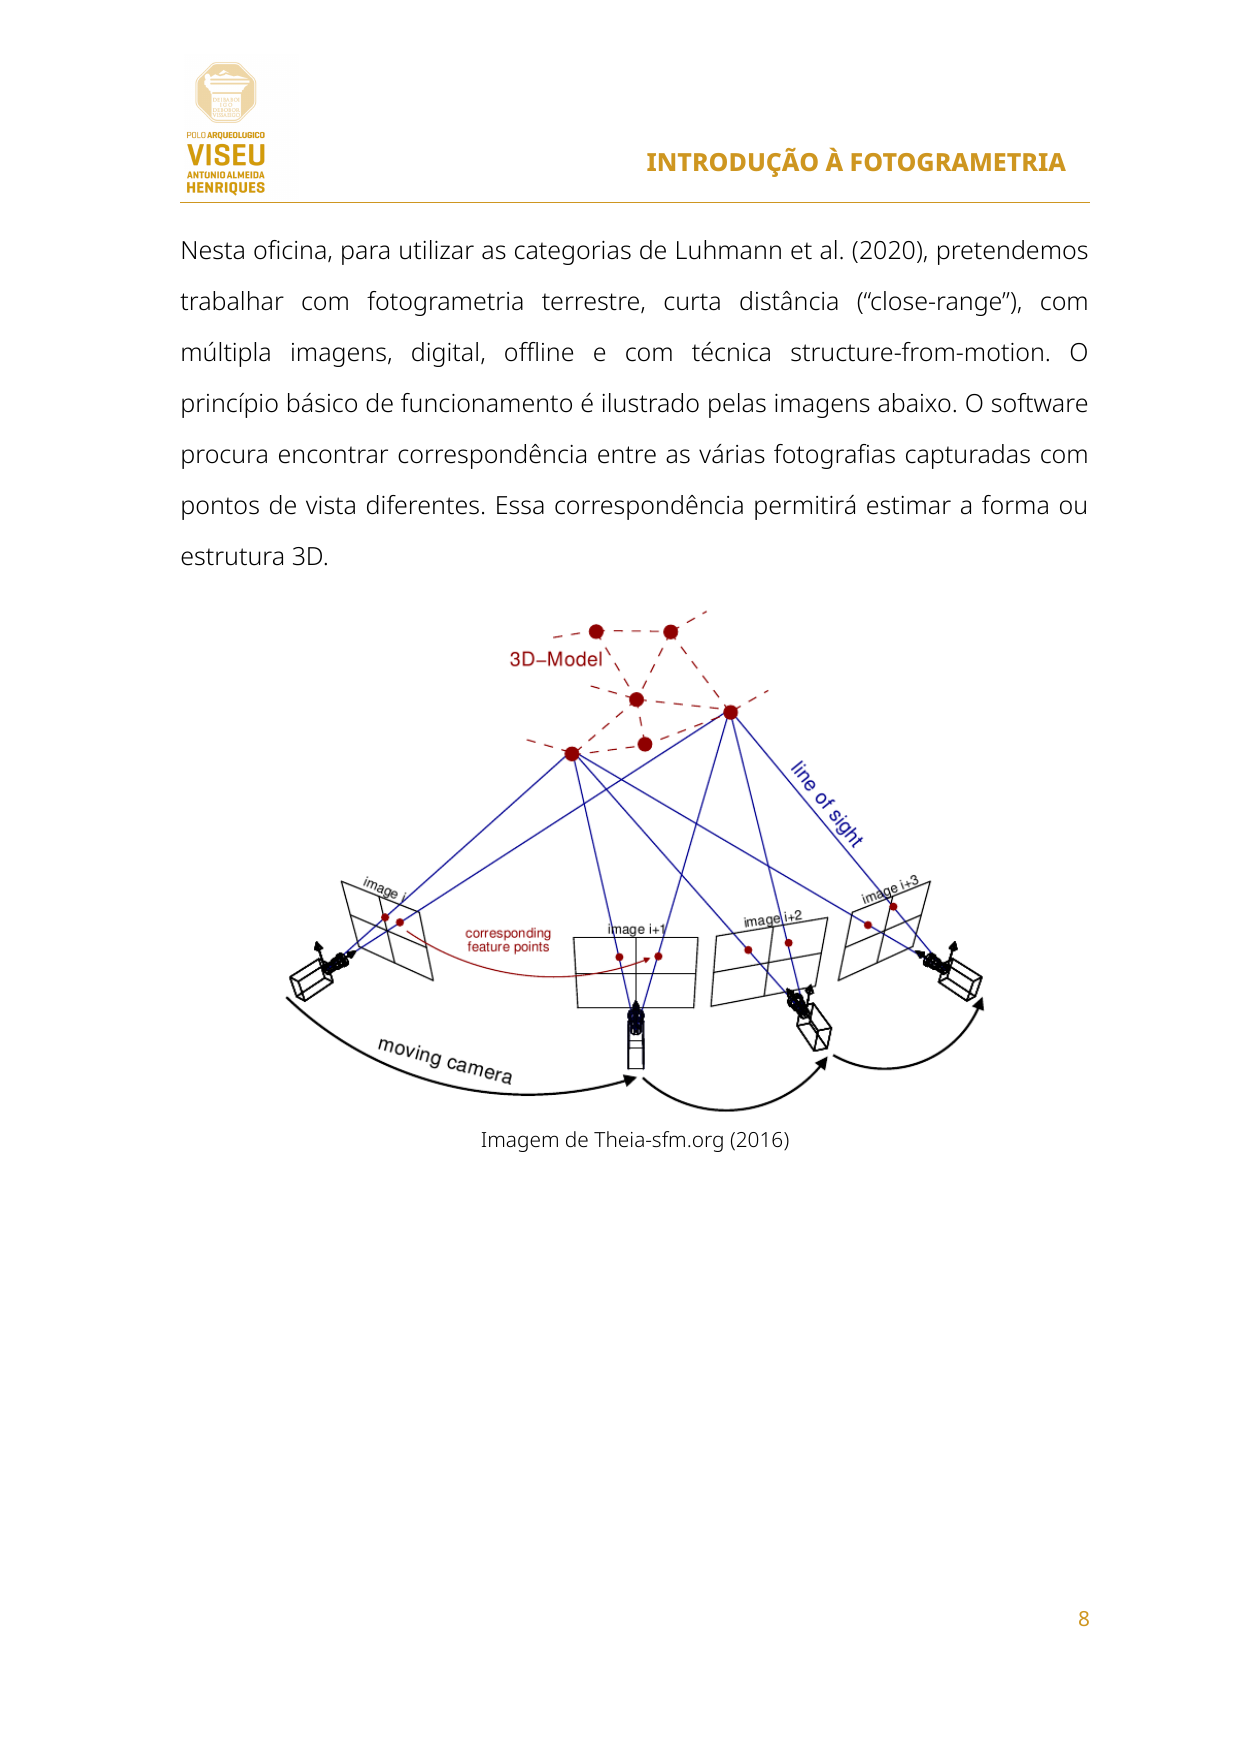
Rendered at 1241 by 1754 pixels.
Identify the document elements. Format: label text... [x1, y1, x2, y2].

picture [277, 593, 993, 1126]
picture [184, 54, 300, 202]
text Imagem de Theia-sfm.org (2016) [180, 617, 1090, 1154]
text Nesta oficina, para utilizar as categorias de Luhmann et al. (2020), pretendemos trabalhar com fotogrametria terrestre, curta distância (“close-range”), com múltipla imagens, digital, offline e com técnica structure-from-motion. O princípio básico de funcionamento é ilustrado pelas imagens abaixo. O software procura encontrar correspondência entre as várias fotografias capturadas com pontos de vista diferentes. Essa correspondência permitirá estimar a forma ou estrutura 3D. [180, 232, 1090, 573]
